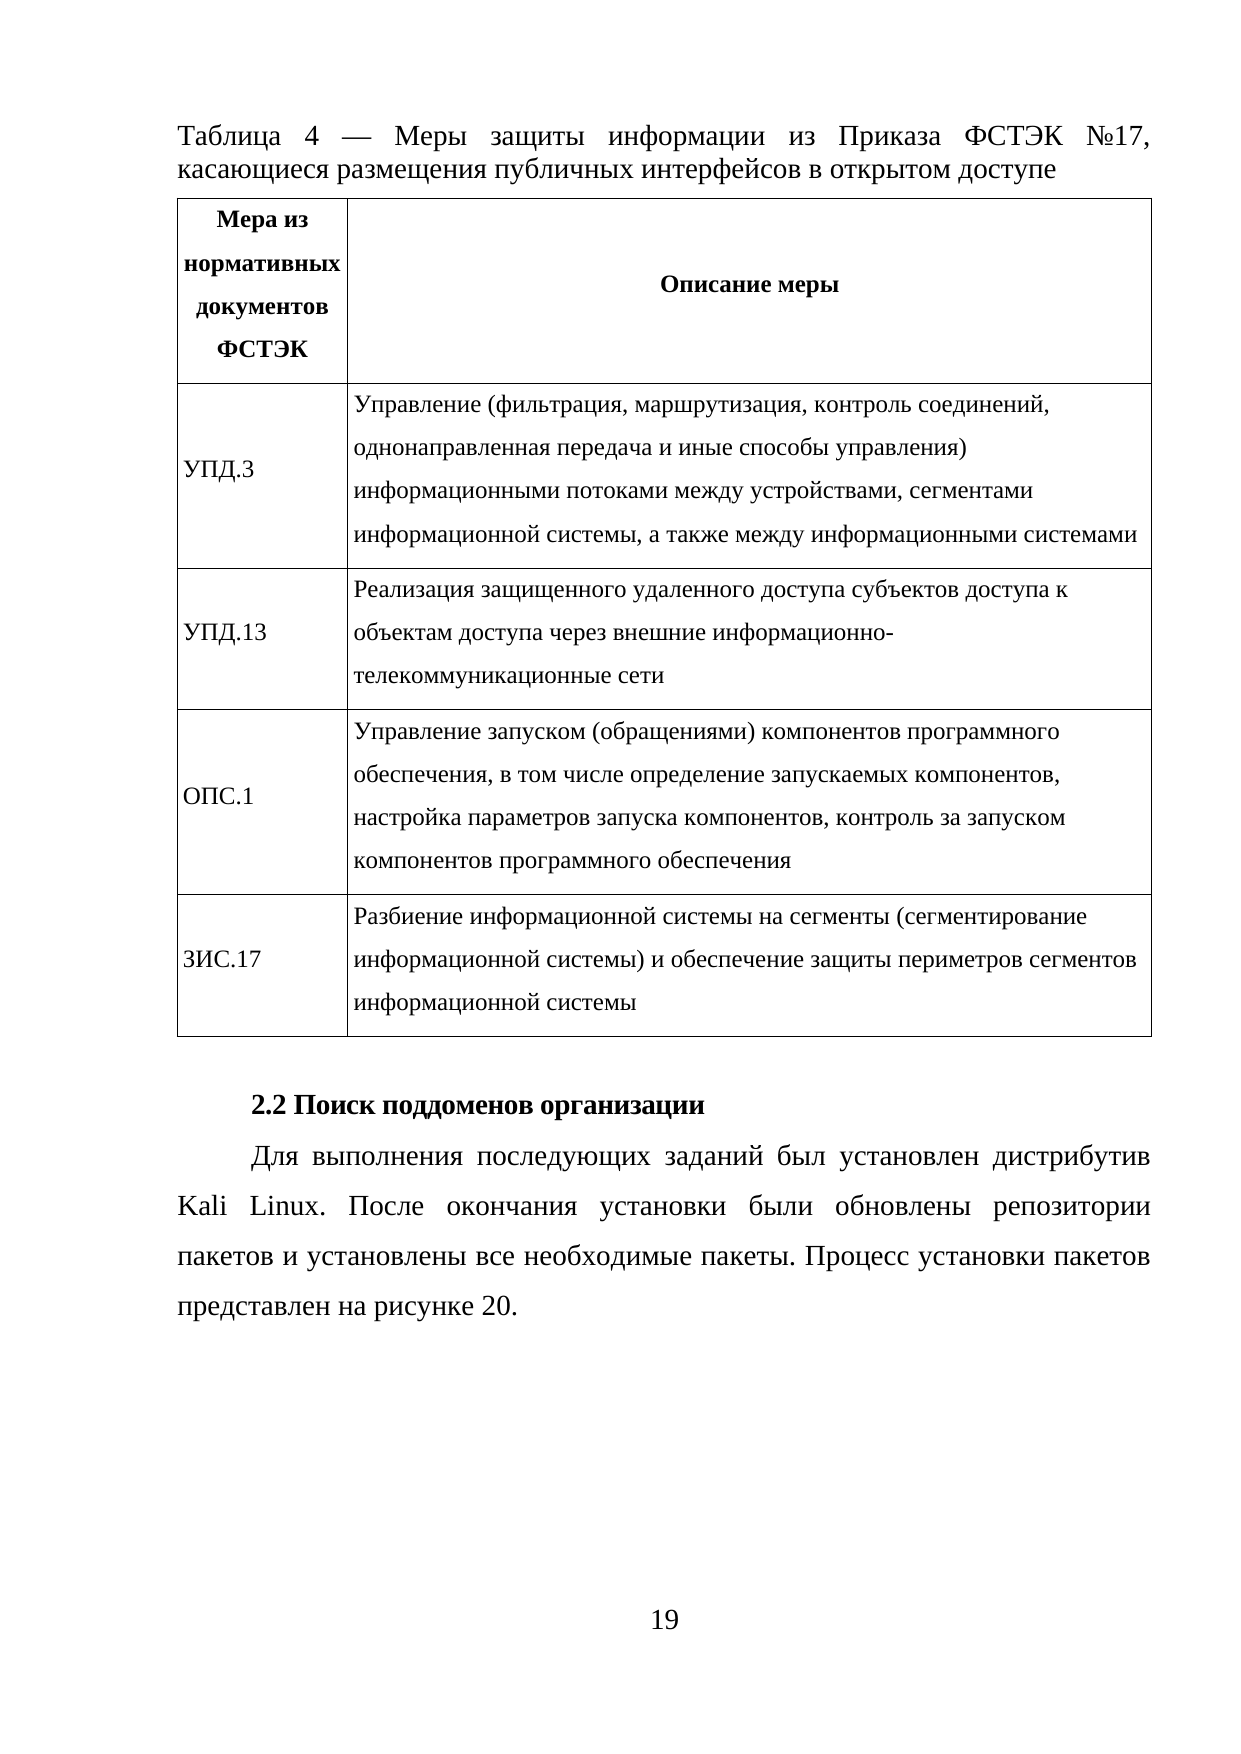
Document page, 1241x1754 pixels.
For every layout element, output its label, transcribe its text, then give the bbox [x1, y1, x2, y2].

table_cell Управление запуском (обращениями) компонентов программного обеспечения, в том числе определение запускаемых компонентов, настройка параметров запуска компонентов, контроль за запуском компонентов программного обеспечения [348, 710, 1151, 894]
table_cell Управление (фильтрация, маршрутизация, контроль соединений, однонаправленная передача и иные способы управления) информационными потоками между устройствами, сегментами информационной системы, а также между информационными системами [348, 384, 1151, 567]
subtitle Поиск поддоменов организации [177, 1087, 1152, 1121]
table_cell УПД.13 [178, 569, 347, 709]
table_cell Реализация защищенного удаленного доступа субъектов доступа к объектам доступа через внешние информационно-телекоммуникационные сети [348, 569, 1151, 709]
text Таблица 4 — Меры защиты информации из Приказа ФСТЭК №17, касающиеся размещения публичных интерфейсов в открытом доступе [177, 118, 1152, 185]
table_header Мера из нормативных документов ФСТЭК [178, 199, 347, 383]
table_cell УПД.3 [178, 384, 347, 567]
table_cell ЗИС.17 [178, 895, 347, 1036]
table_cell ОПС.1 [178, 710, 347, 894]
table_header Описание меры [348, 199, 1151, 383]
table_cell Разбиение информационной системы на сегменты (сегментирование информационной системы) и обеспечение защиты периметров сегментов информационной системы [348, 895, 1151, 1036]
text Для выполнения последующих заданий был установлен дистрибутив Kali Linux. После окончания установки были обновлены репозитории пакетов и установлены все необходимые пакеты. Процесс установки пакетов представлен на рисунке 20. [177, 1138, 1152, 1322]
